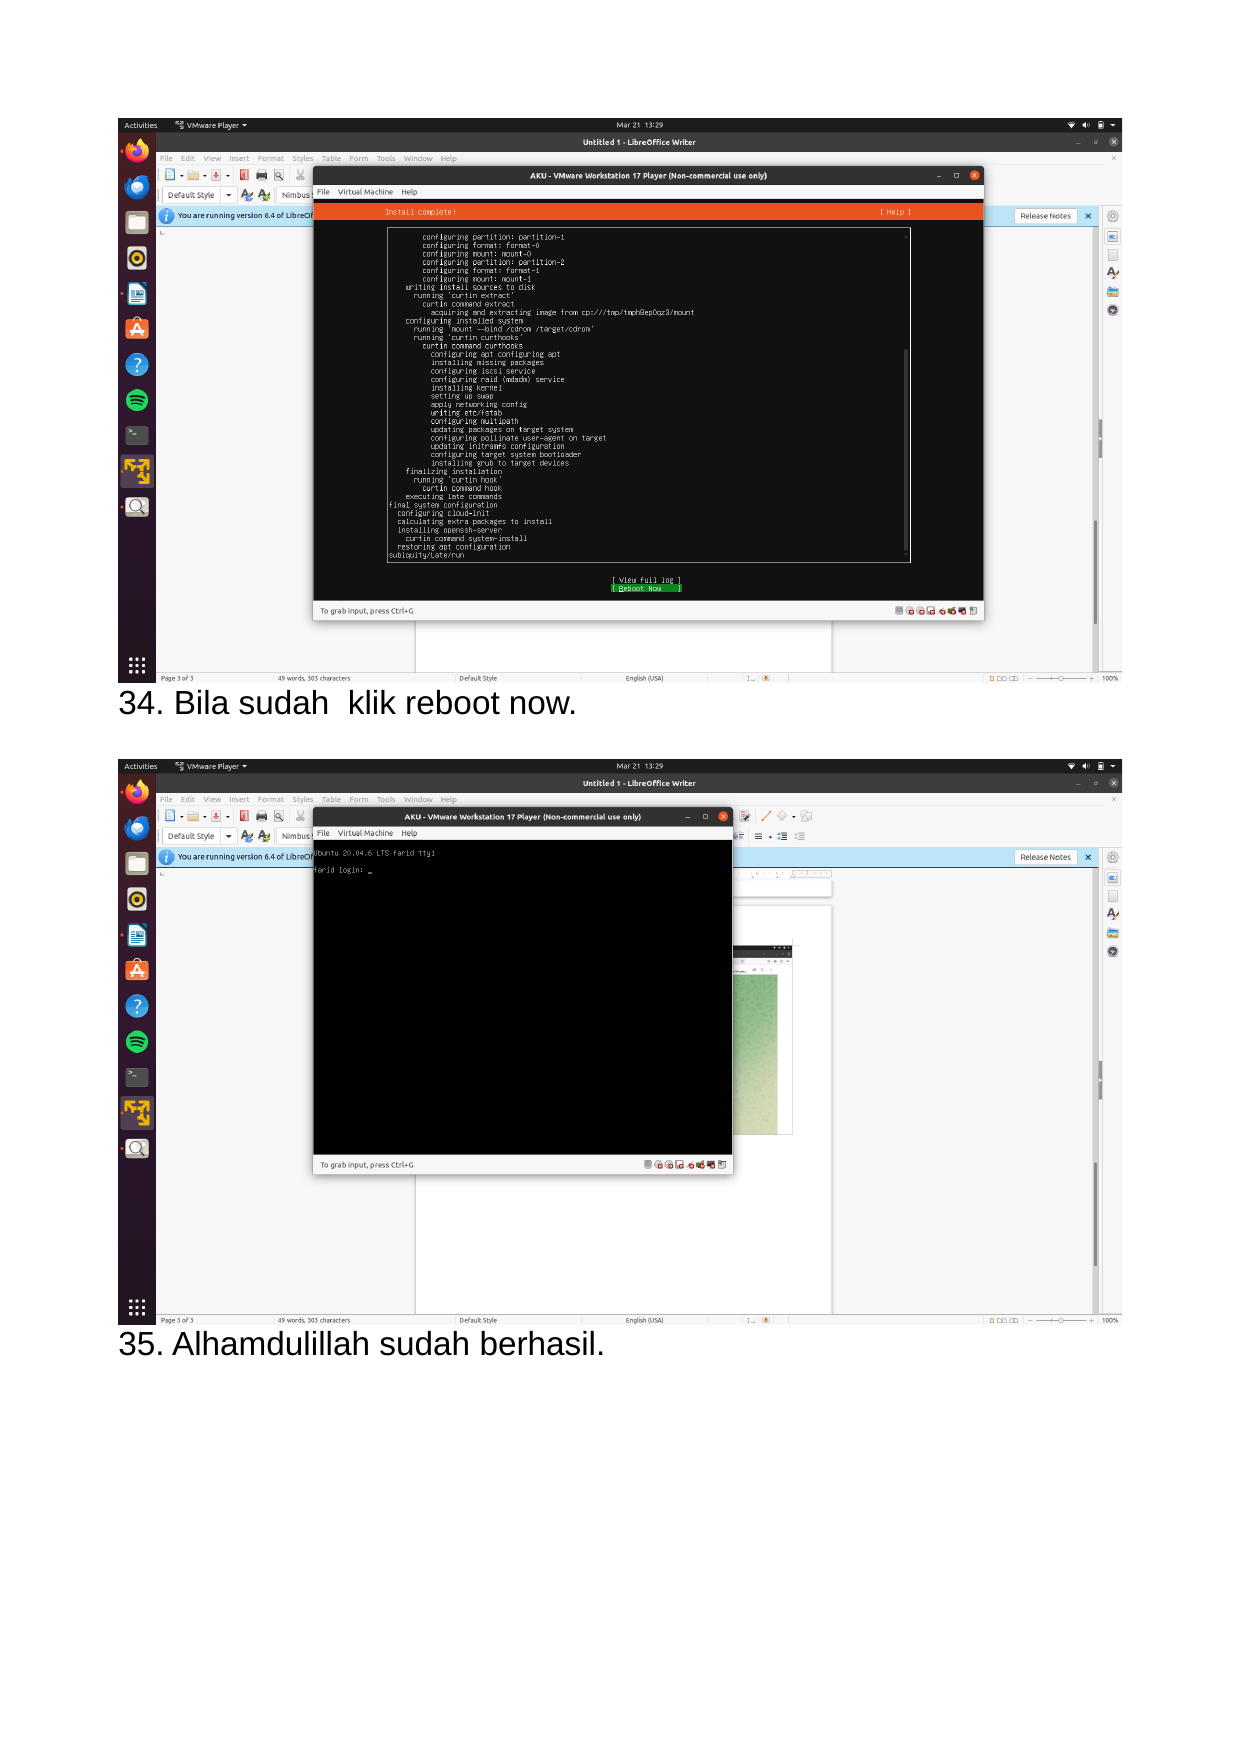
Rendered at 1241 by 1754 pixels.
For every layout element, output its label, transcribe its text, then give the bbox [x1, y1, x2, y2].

text 35. Alhamdulillah sudah berhasil. [118, 1325, 1122, 1363]
picture [118, 759, 1123, 1325]
picture [118, 118, 1123, 683]
text 34. Bila sudah klik reboot now. [118, 683, 1122, 721]
